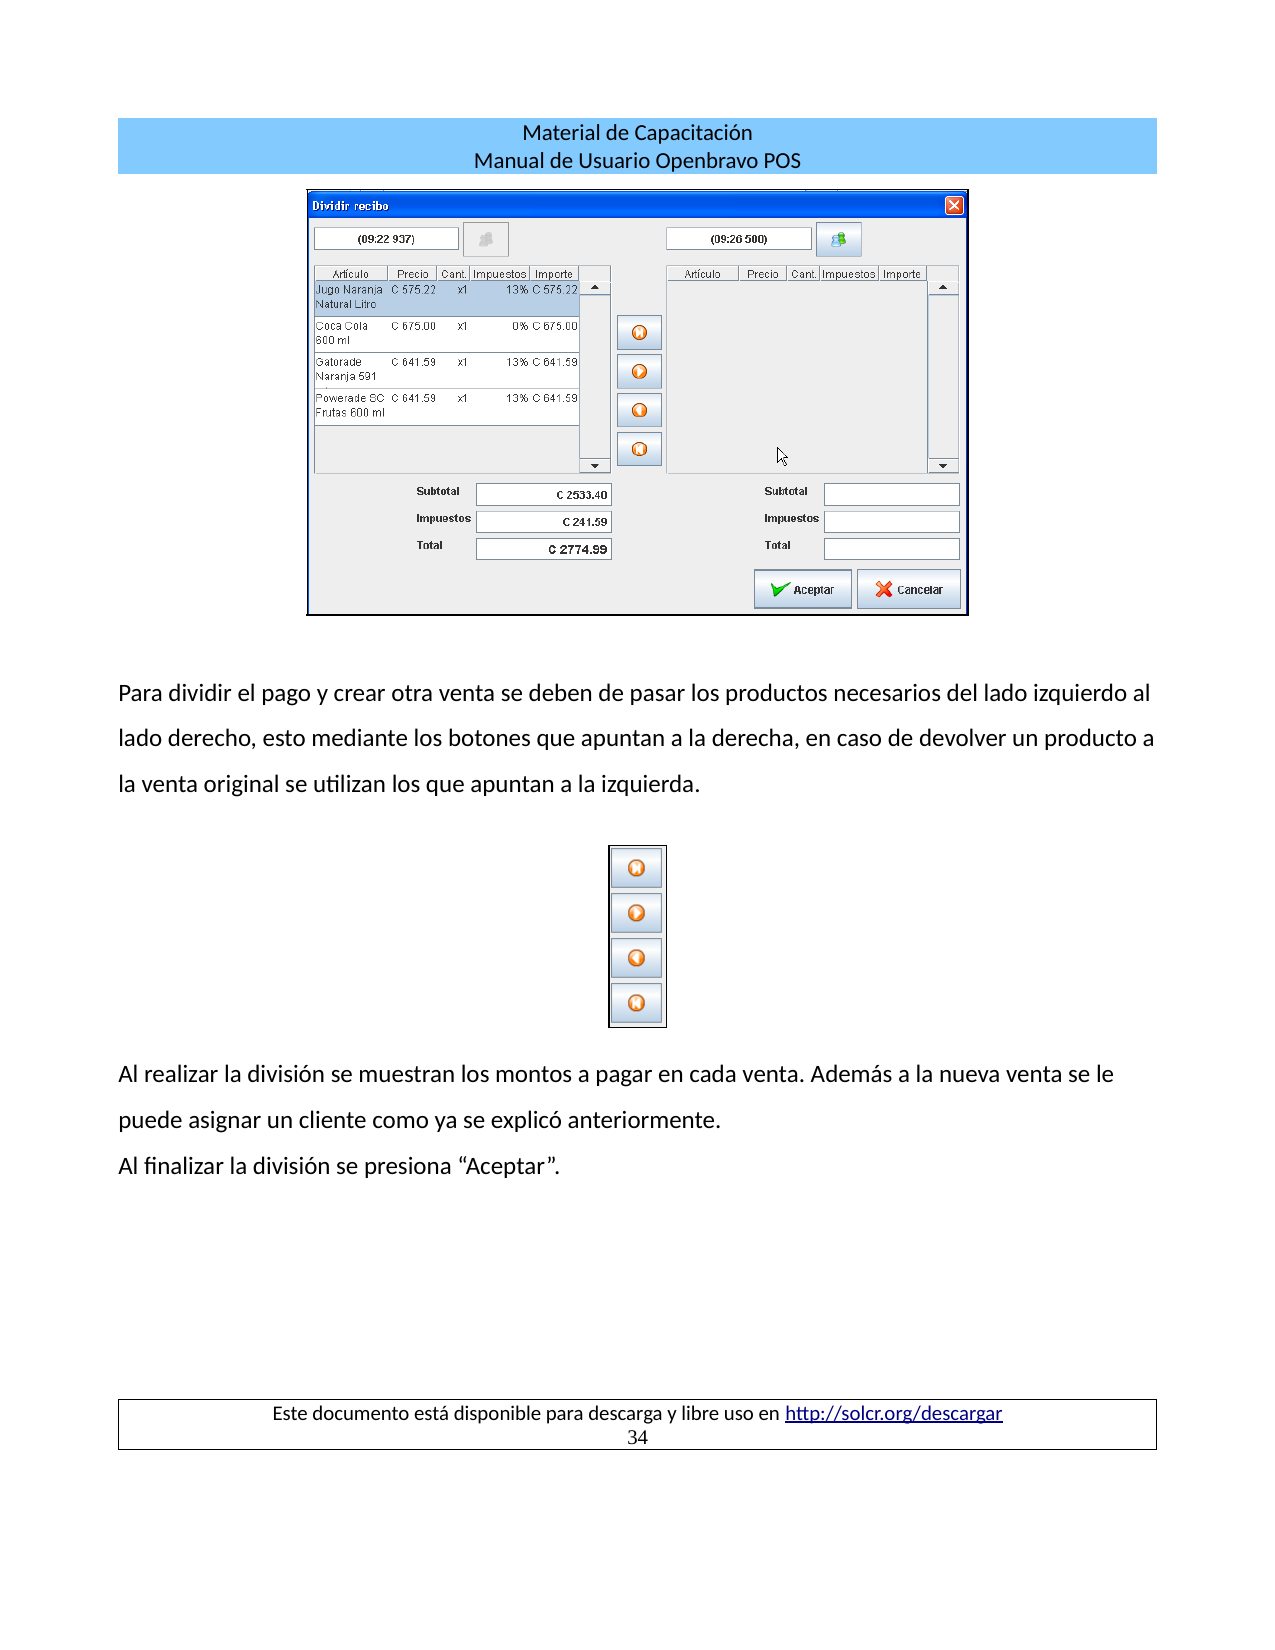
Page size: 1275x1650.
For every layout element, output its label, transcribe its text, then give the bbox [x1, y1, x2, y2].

text Al realizar la división se muestran los montos a pagar en cada venta. Además a la nueva venta se le puede asignar un cliente como ya se explicó anteriormente. [118, 1058, 1157, 1135]
text Para dividir el pago y crear otra venta se deben de pasar los productos necesarios del lado izquierdo al lado derecho, esto mediante los botones que apuntan a la derecha, en caso de devolver un producto a la venta original se utilizan los que apuntan a la izquierda. [118, 677, 1157, 799]
text Al finalizar la división se presiona “Aceptar”. [118, 1150, 1157, 1181]
